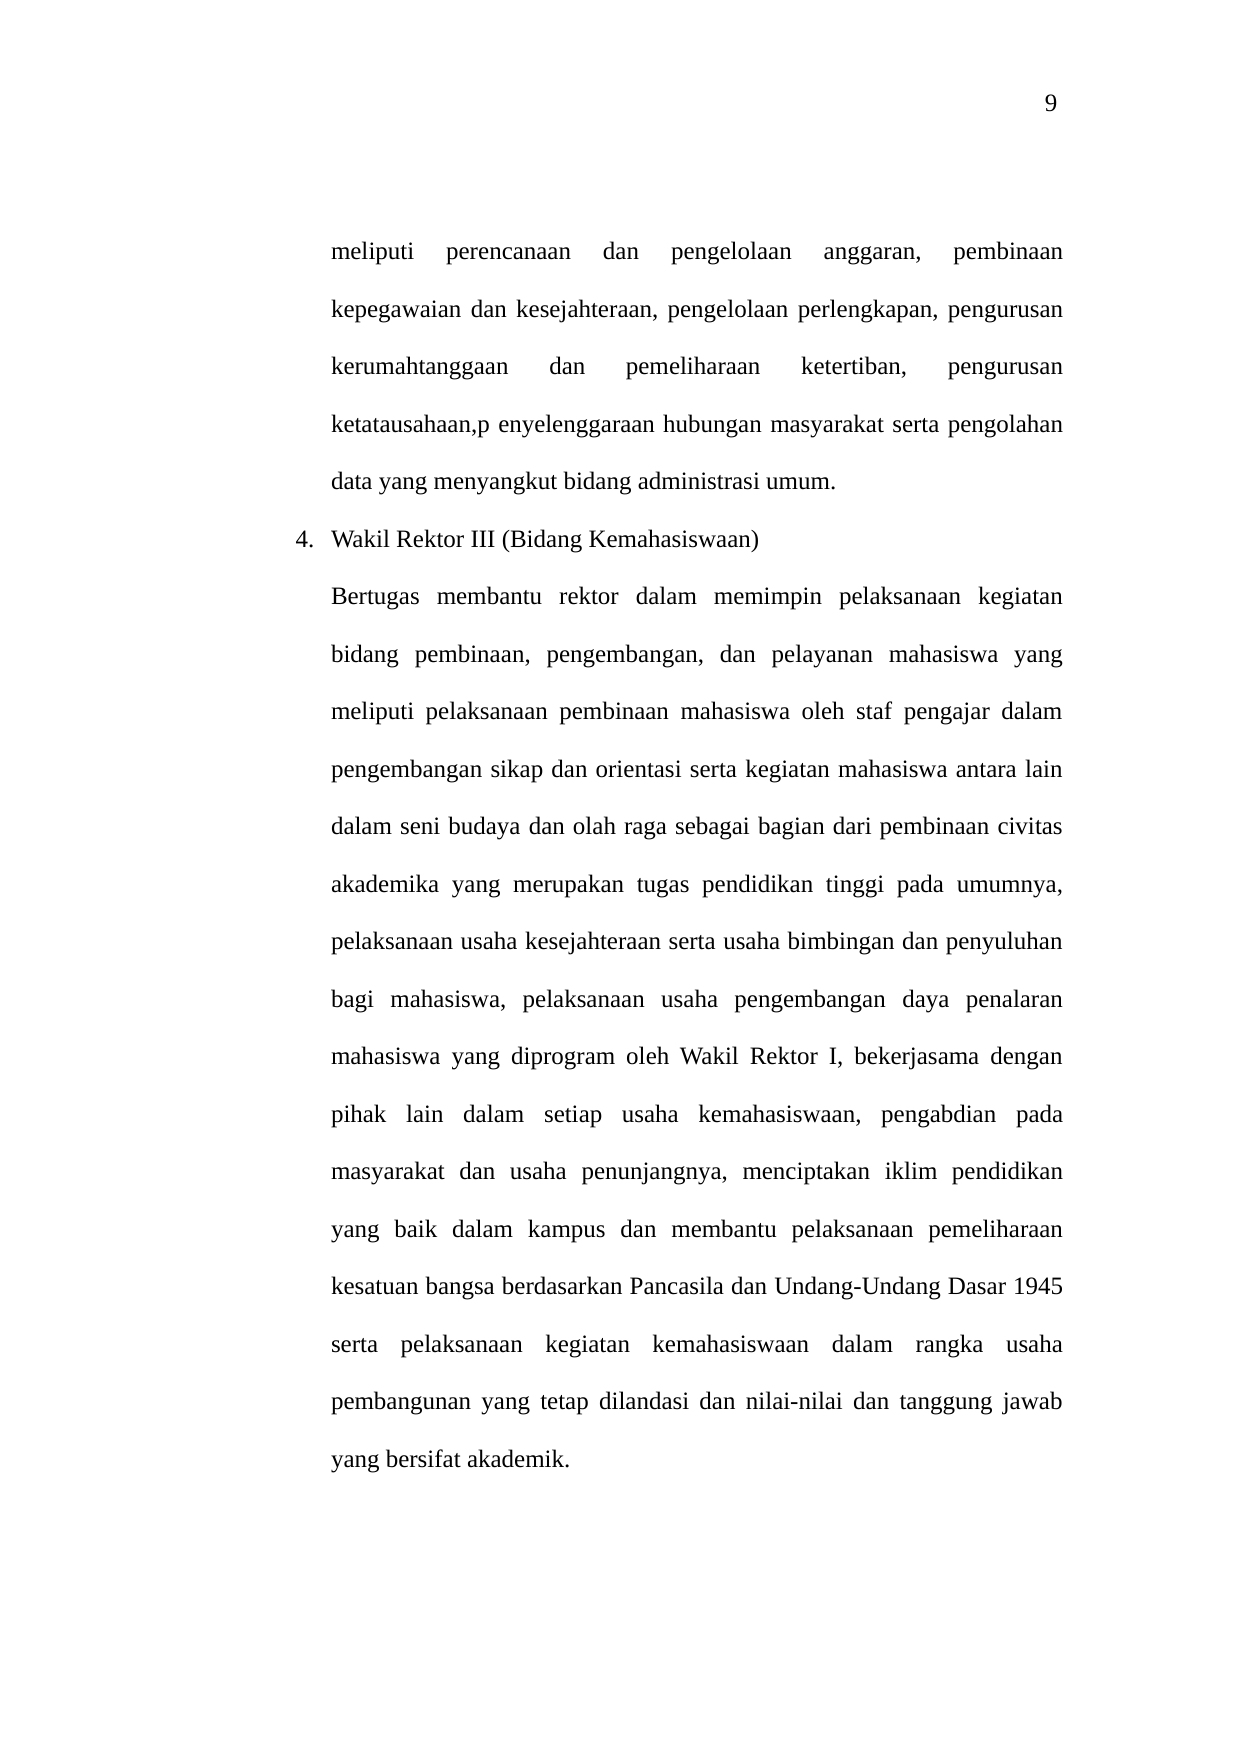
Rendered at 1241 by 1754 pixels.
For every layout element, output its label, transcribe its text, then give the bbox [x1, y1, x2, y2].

list Wakil Rektor III (Bidang Kemahasiswaan) [295, 524, 1063, 552]
list Bertugas membantu rektor dalam memimpin pelaksanaan kegiatan bidang pembinaan, pengembangan, dan pelayanan mahasiswa yang meliputi pelaksanaan pembinaan mahasiswa oleh staf pengajar dalam pengembangan sikap dan orientasi serta kegiatan mahasiswa antara lain dalam seni budaya dan olah raga sebagai bagian dari pembinaan civitas akademika yang merupakan tugas pendidikan tinggi pada umumnya, pelaksanaan usaha kesejahteraan serta usaha bimbingan dan penyuluhan bagi mahasiswa, pelaksanaan usaha pengembangan daya penalaran mahasiswa yang diprogram oleh Wakil Rektor I, bekerjasama dengan pihak lain dalam setiap usaha kemahasiswaan, pengabdian pada masyarakat dan usaha penunjangnya, menciptakan iklim pendidikan yang baik dalam kampus dan membantu pelaksanaan pemeliharaan kesatuan bangsa berdasarkan Pancasila dan Undang-Undang Dasar 1945 serta pelaksanaan kegiatan kemahasiswaan dalam rangka usaha pembangunan yang tetap dilandasi dan nilai-nilai dan tanggung jawab yang bersifat akademik. [295, 581, 1063, 1472]
list meliputi perencanaan dan pengelolaan anggaran, pembinaan kepegawaian dan kesejahteraan, pengelolaan perlengkapan, pengurusan kerumahtanggaan dan pemeliharaan ketertiban, pengurusan ketatausahaan,p enyelenggaraan hubungan masyarakat serta pengolahan data yang menyangkut bidang administrasi umum. [295, 236, 1063, 495]
